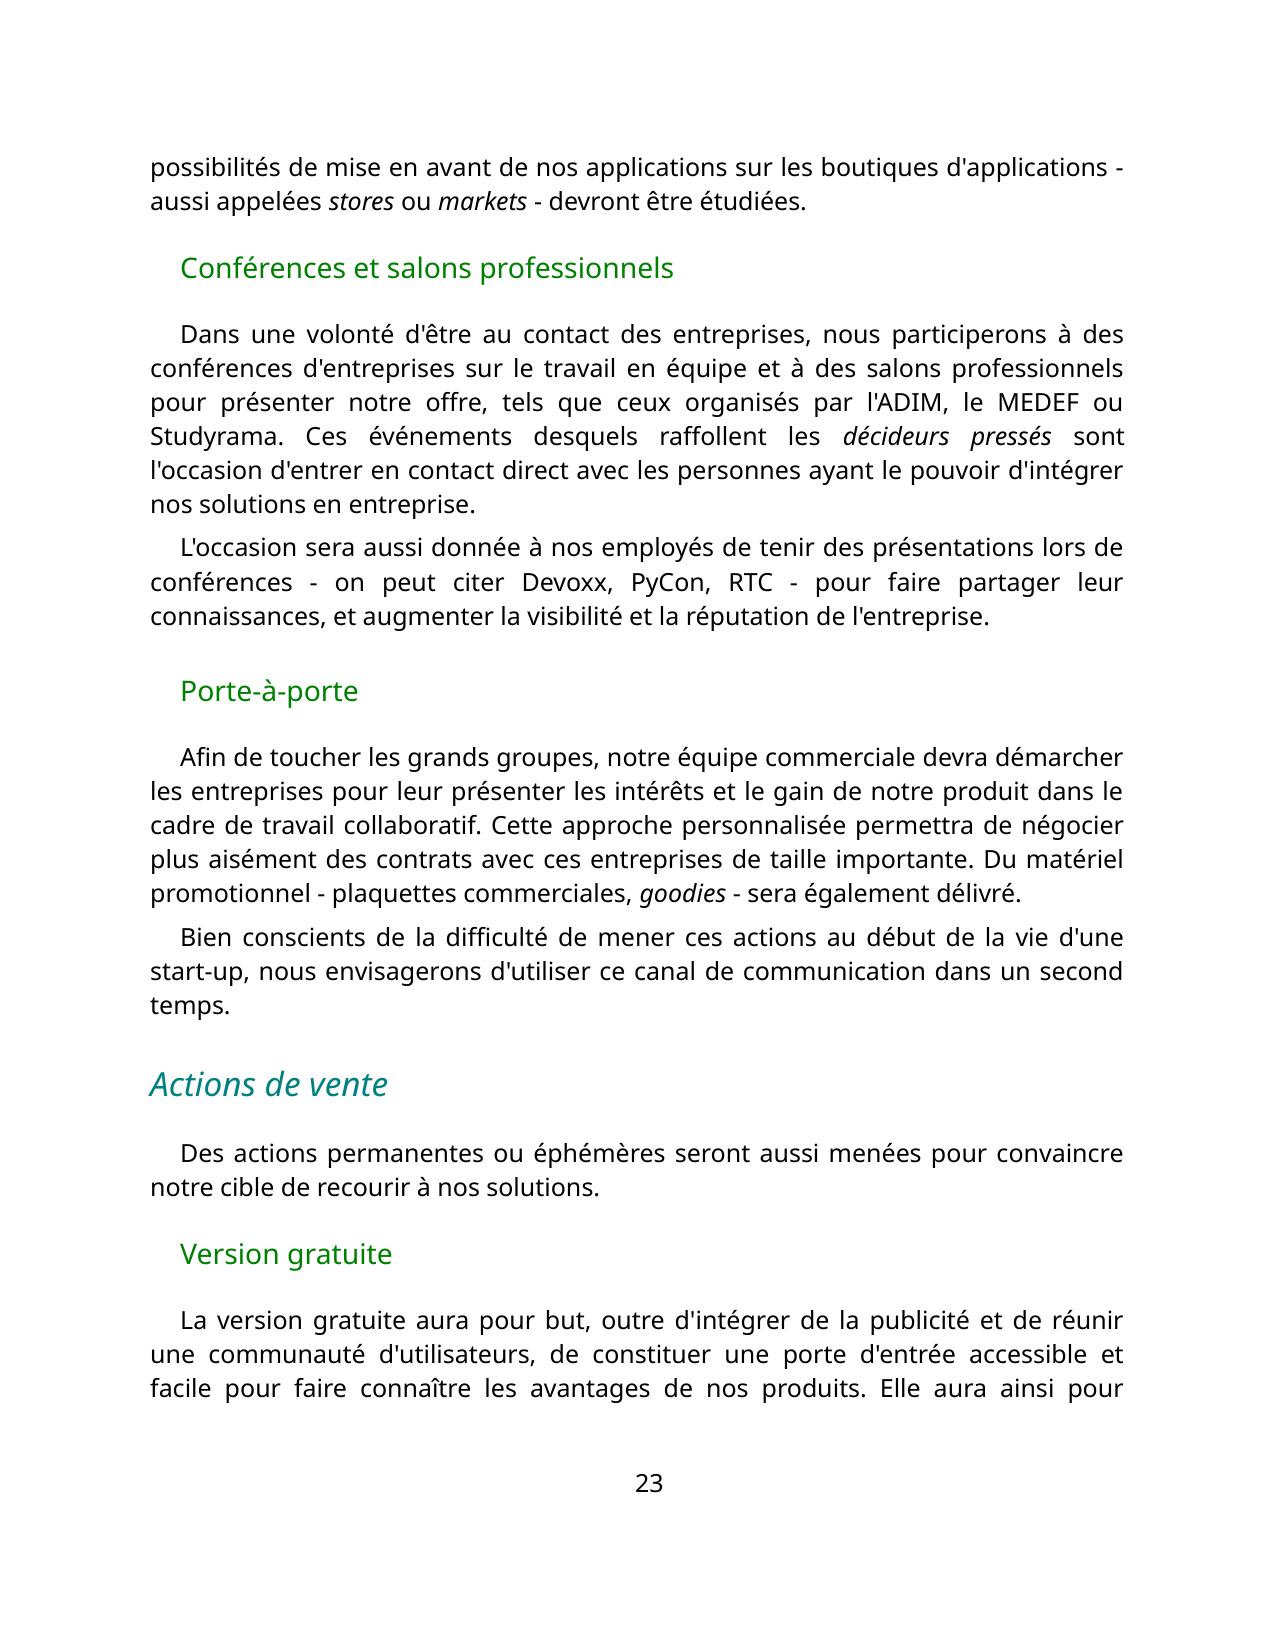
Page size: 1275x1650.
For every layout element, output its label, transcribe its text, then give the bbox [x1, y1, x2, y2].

text La version gratuite aura pour but, outre d'intégrer de la publicité et de réunir une communauté d'utilisateurs, de constituer une porte d'entrée accessible et facile pour faire connaître les avantages de nos produits. Elle aura ainsi pour [150, 1302, 1125, 1405]
text possibilités de mise en avant de nos applications sur les boutiques d'applications - aussi appelées stores ou markets - devront être étudiées. [150, 150, 1125, 218]
subtitle Porte-à-porte [150, 671, 1125, 710]
subtitle Actions de vente [150, 1060, 1125, 1106]
text L'occasion sera aussi donnée à nos employés de tenir des présentations lors de conférences - on peut citer Devoxx, PyCon, RTC - pour faire partager leur connaissances, et augmenter la visibilité et la réputation de l'entreprise. [150, 530, 1125, 632]
text Dans une volonté d'être au contact des entreprises, nous participerons à des conférences d'entreprises sur le travail en équipe et à des salons professionnels pour présenter notre offre, tels que ceux organisés par l'ADIM, le MEDEF ou Studyrama. Ces événements desquels raffollent les décideurs pressés sont l'occasion d'entrer en contact direct avec les personnes ayant le pouvoir d'intégrer nos solutions en entreprise. [150, 317, 1125, 521]
text Bien conscients de la difficulté de mener ces actions au début de la vie d'une start-up, nous envisagerons d'utiliser ce canal de communication dans un second temps. [150, 919, 1125, 1021]
text Afin de toucher les grands groupes, notre équipe commerciale devra démarcher les entreprises pour leur présenter les intérêts et le gain de notre produit dans le cadre de travail collaboratif. Cette approche personnalisée permettra de négocier plus aisément des contrats avec ces entreprises de taille importante. Du matériel promotionnel - plaquettes commerciales, goodies - sera également délivré. [150, 740, 1125, 910]
text Des actions permanentes ou éphémères seront aussi menées pour convaincre notre cible de recourir à nos solutions. [150, 1136, 1125, 1204]
subtitle Version gratuite [150, 1234, 1125, 1272]
subtitle Conférences et salons professionnels [150, 248, 1125, 287]
